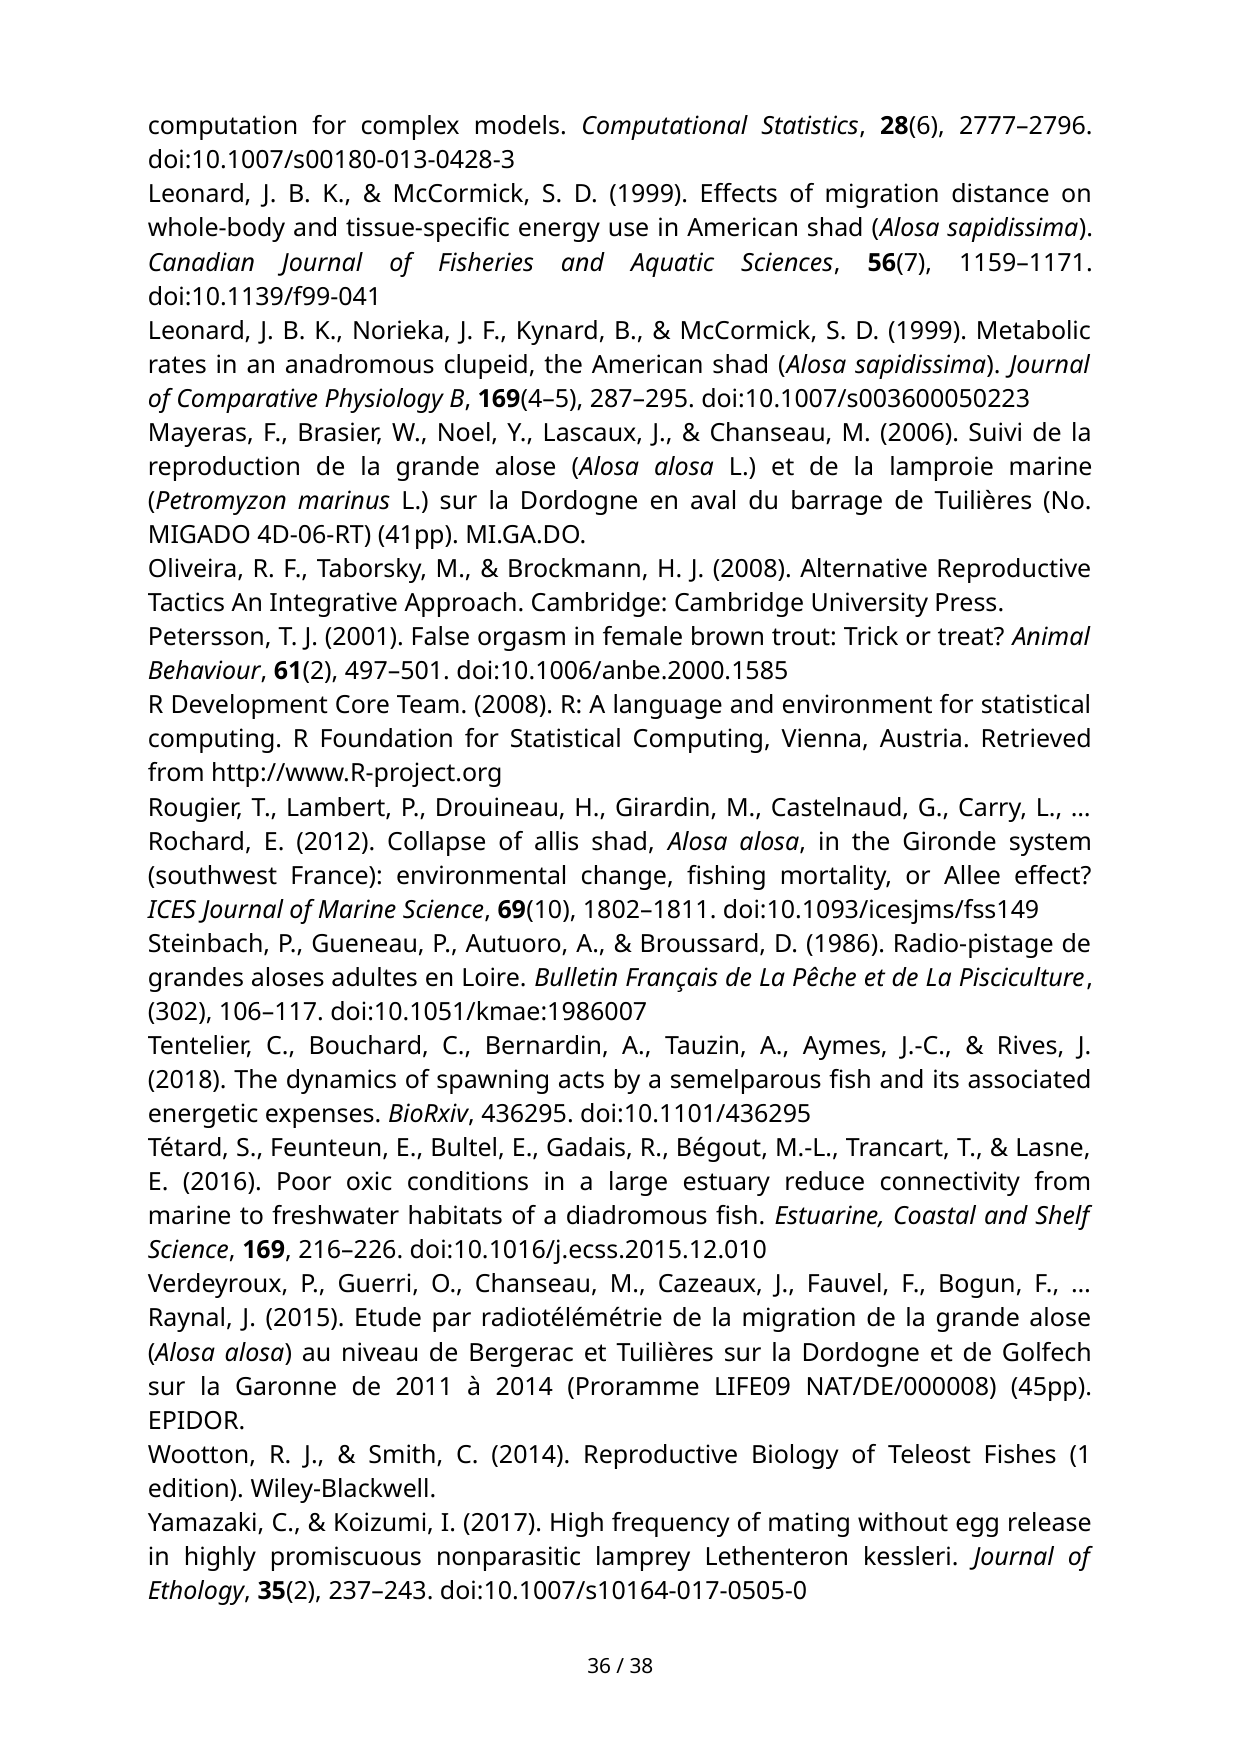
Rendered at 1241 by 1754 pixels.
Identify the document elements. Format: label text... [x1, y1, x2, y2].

text Tentelier, C., Bouchard, C., Bernardin, A., Tauzin, A., Aymes, J.-C., & Rives, J. (2018). The dynamics of spawning acts by a semelparous fish and its associated energetic expenses. BioRxiv, 436295. doi:10.1101/436295 [148, 1028, 1093, 1130]
text Verdeyroux, P., Guerri, O., Chanseau, M., Cazeaux, J., Fauvel, F., Bogun, F., … Raynal, J. (2015). Etude par radiotélémétrie de la migration de la grande alose (Alosa alosa) au niveau de Bergerac et Tuilières sur la Dordogne et de Golfech sur la Garonne de 2011 à 2014 (Proramme LIFE09 NAT/DE/000008) (45pp). EPIDOR. [148, 1266, 1093, 1436]
text Mayeras, F., Brasier, W., Noel, Y., Lascaux, J., & Chanseau, M. (2006). Suivi de la reproduction de la grande alose (Alosa alosa L.) et de la lamproie marine (Petromyzon marinus L.) sur la Dordogne en aval du barrage de Tuilières (No. MIGADO 4D-06-RT) (41pp). MI.GA.DO. [148, 414, 1093, 551]
text Oliveira, R. F., Taborsky, M., & Brockmann, H. J. (2008). Alternative Reproductive Tactics An Integrative Approach. Cambridge: Cambridge University Press. [148, 551, 1093, 619]
text Steinbach, P., Gueneau, P., Autuoro, A., & Broussard, D. (1986). Radio-pistage de grandes aloses adultes en Loire. Bulletin Français de La Pêche et de La Pisciculture, (302), 106–117. doi:10.1051/kmae:1986007 [148, 925, 1093, 1028]
text Wootton, R. J., & Smith, C. (2014). Reproductive Biology of Teleost Fishes (1 edition). Wiley-Blackwell. [148, 1436, 1093, 1504]
text Yamazaki, C., & Koizumi, I. (2017). High frequency of mating without egg release in highly promiscuous nonparasitic lamprey Lethenteron kessleri. Journal of Ethology, 35(2), 237–243. doi:10.1007/s10164-017-0505-0 [148, 1504, 1093, 1607]
text Rougier, T., Lambert, P., Drouineau, H., Girardin, M., Castelnaud, G., Carry, L., … Rochard, E. (2012). Collapse of allis shad, Alosa alosa, in the Gironde system (southwest France): environmental change, fishing mortality, or Allee effect? ICES Journal of Marine Science, 69(10), 1802–1811. doi:10.1093/icesjms/fss149 [148, 789, 1093, 925]
text computation for complex models. Computational Statistics, 28(6), 2777–2796. doi:10.1007/s00180-013-0428-3 [148, 108, 1093, 176]
text Leonard, J. B. K., & McCormick, S. D. (1999). Effects of migration distance on whole-body and tissue-specific energy use in American shad (Alosa sapidissima). Canadian Journal of Fisheries and Aquatic Sciences, 56(7), 1159–1171. doi:10.1139/f99-041 [148, 176, 1093, 312]
text R Development Core Team. (2008). R: A language and environment for statistical computing. R Foundation for Statistical Computing, Vienna, Austria. Retrieved from http://www.R-project.org [148, 687, 1093, 789]
text Petersson, T. J. (2001). False orgasm in female brown trout: Trick or treat? Animal Behaviour, 61(2), 497–501. doi:10.1006/anbe.2000.1585 [148, 619, 1093, 687]
text Tétard, S., Feunteun, E., Bultel, E., Gadais, R., Bégout, M.-L., Trancart, T., & Lasne, E. (2016). Poor oxic conditions in a large estuary reduce connectivity from marine to freshwater habitats of a diadromous fish. Estuarine, Coastal and Shelf Science, 169, 216–226. doi:10.1016/j.ecss.2015.12.010 [148, 1130, 1093, 1266]
text Leonard, J. B. K., Norieka, J. F., Kynard, B., & McCormick, S. D. (1999). Metabolic rates in an anadromous clupeid, the American shad (Alosa sapidissima). Journal of Comparative Physiology B, 169(4–5), 287–295. doi:10.1007/s003600050223 [148, 312, 1093, 414]
